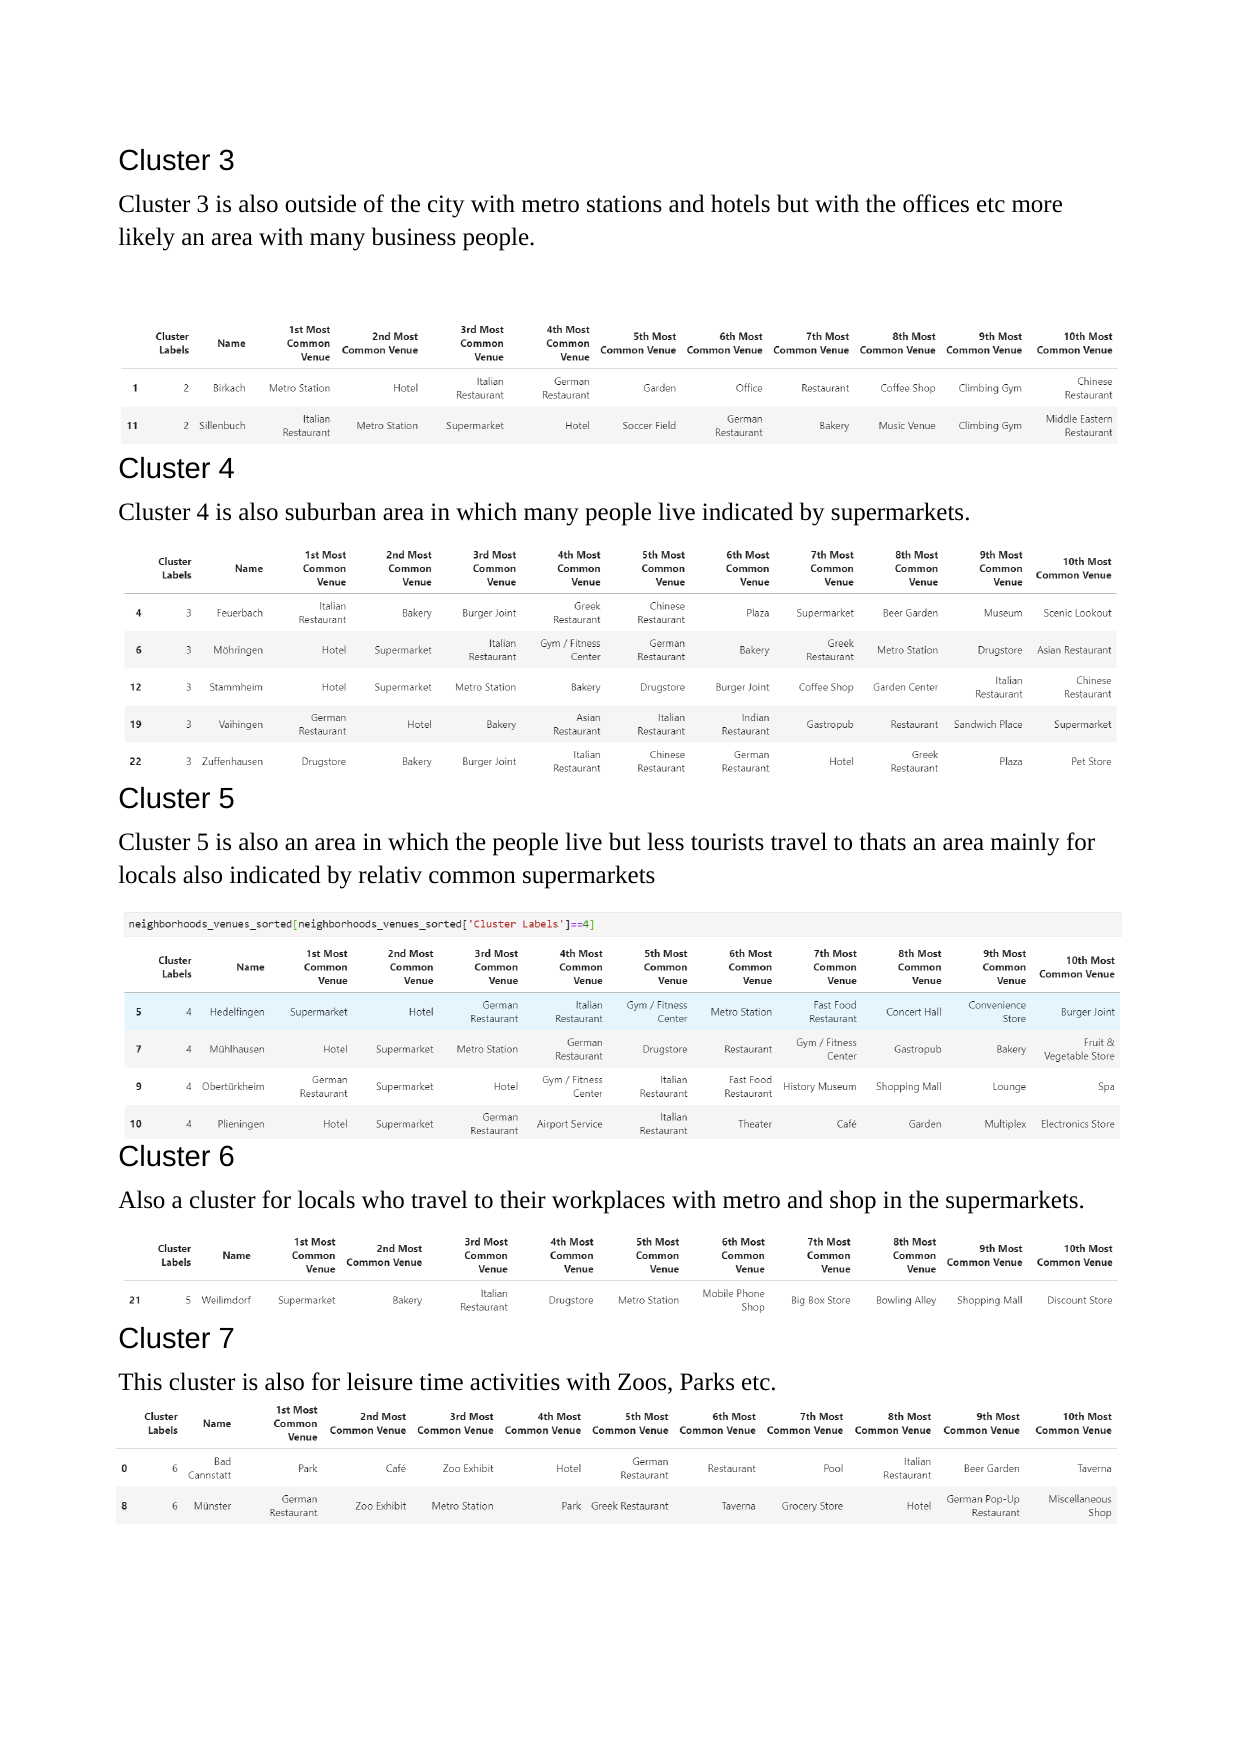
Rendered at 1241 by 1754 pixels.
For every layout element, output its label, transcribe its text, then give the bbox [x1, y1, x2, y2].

subtitle Cluster 6 [118, 1139, 1122, 1172]
text Cluster 5 is also an area in which the people live but less tourists travel to thats an area mainly for locals also indicated by relativ common supermarkets [118, 827, 1122, 889]
text Also a cluster for locals who travel to their workplaces with metro and shop in the supermarkets. [118, 1185, 1122, 1213]
text Cluster 4 is also suburban area in which many people live indicated by supermarkets. [118, 497, 1122, 525]
picture [118, 317, 1123, 451]
subtitle Cluster 4 [118, 451, 1122, 484]
picture [118, 907, 1123, 1139]
text Cluster 3 is also outside of the city with metro stations and hotels but with the offices etc more likely an area with many business people. [118, 189, 1122, 251]
text This cluster is also for leisure time activities with Zoos, Parks etc. [118, 1367, 1122, 1395]
picture [115, 1404, 1120, 1525]
subtitle Cluster 3 [118, 143, 1122, 177]
subtitle Cluster 5 [118, 781, 1122, 814]
subtitle Cluster 7 [118, 1321, 1122, 1354]
picture [118, 544, 1123, 781]
picture [118, 1232, 1123, 1321]
